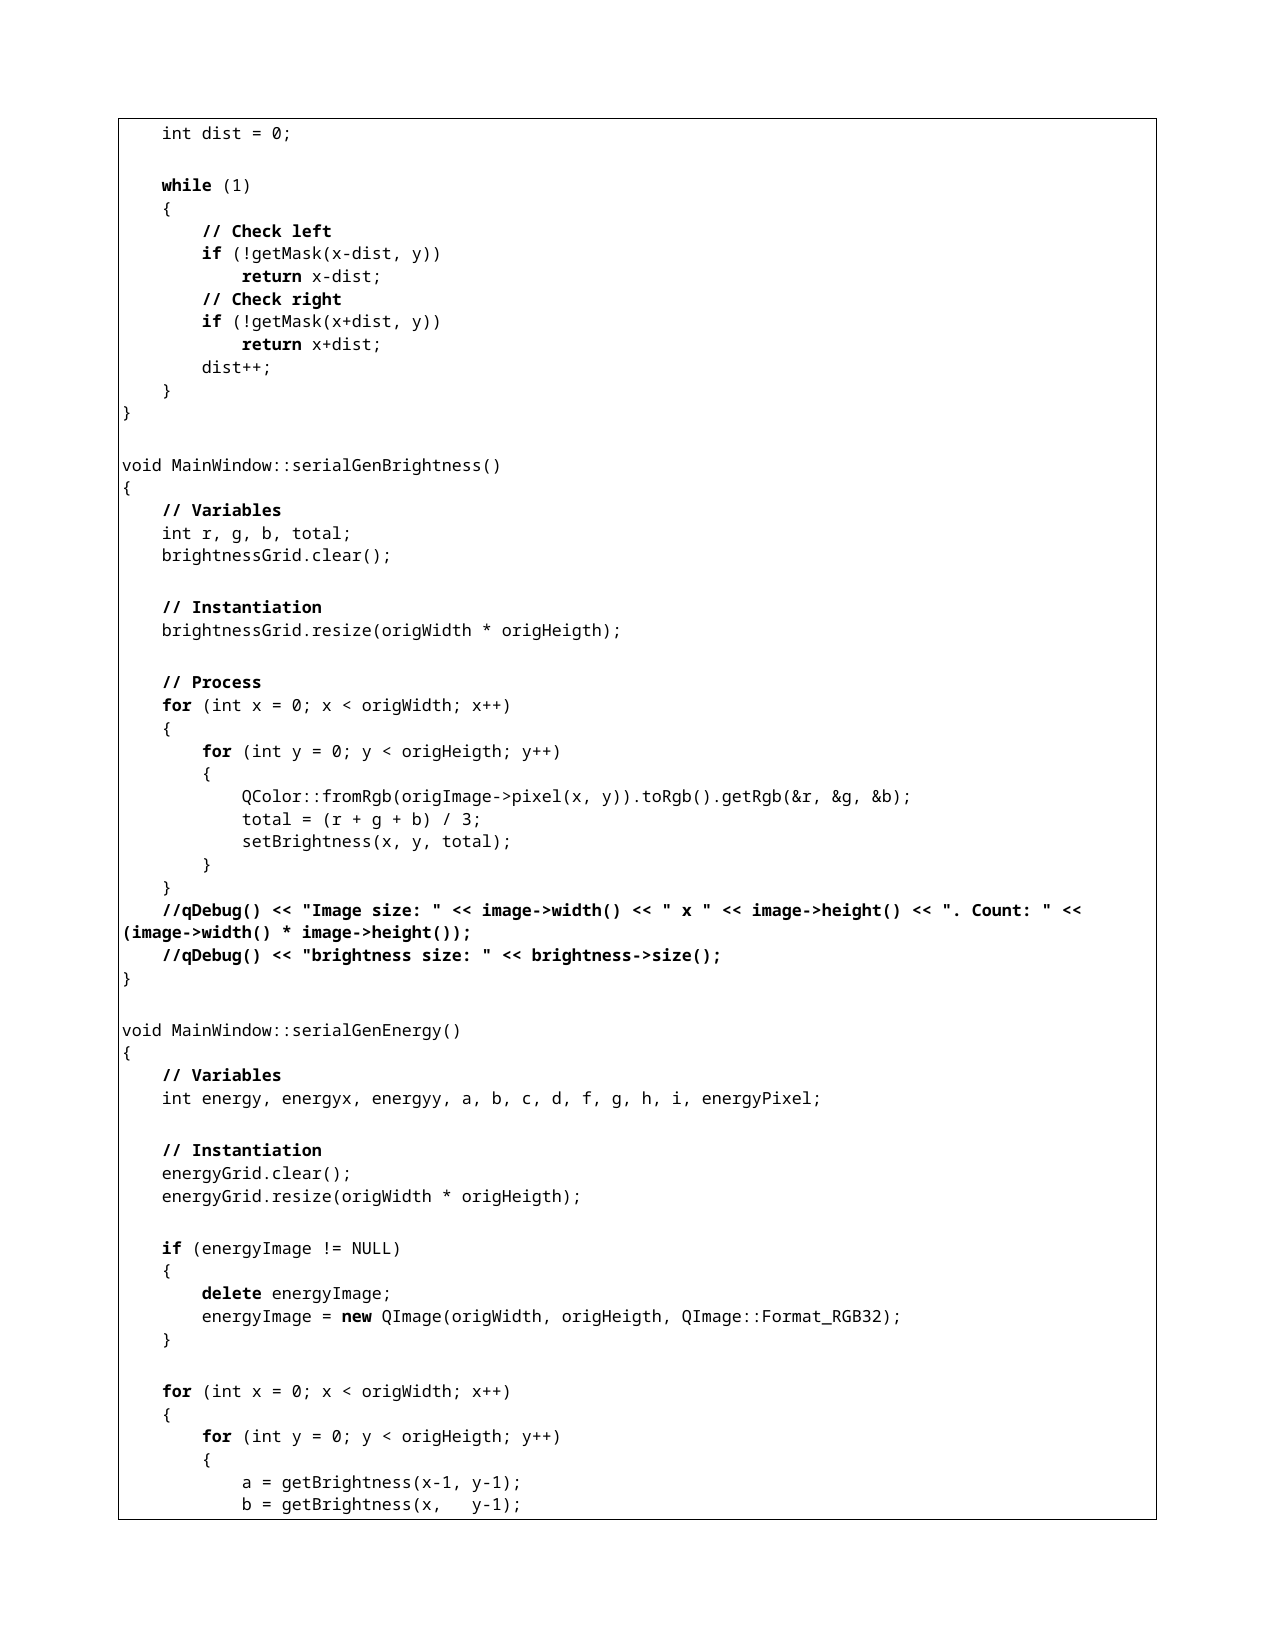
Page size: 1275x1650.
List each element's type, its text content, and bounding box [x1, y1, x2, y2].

text } [119, 375, 1156, 397]
text int r, g, b, total; [119, 518, 1156, 540]
text // Instantiation [119, 1135, 1156, 1158]
text // Variables [119, 495, 1156, 518]
text dist++; [119, 352, 1156, 375]
text setBrightness(x, y, total); [119, 826, 1156, 849]
text total = (r + g + b) / 3; [119, 804, 1156, 826]
text b = getBrightness(x, y-1); [119, 1489, 1156, 1519]
text } [119, 849, 1156, 872]
text for (int x = 0; x < origWidth; x++) [119, 690, 1156, 713]
text energyGrid.resize(origWidth * origHeigth); [119, 1181, 1156, 1207]
text brightnessGrid.clear(); [119, 540, 1156, 567]
text { [119, 1444, 1156, 1467]
text { [119, 193, 1156, 216]
text void MainWindow::serialGenEnergy() [119, 1015, 1156, 1038]
text { [119, 1398, 1156, 1421]
text // Instantiation [119, 593, 1156, 615]
text // Check right [119, 284, 1156, 307]
text int energy, energyx, energyy, a, b, c, d, f, g, h, i, energyPixel; [119, 1083, 1156, 1109]
text { [119, 472, 1156, 495]
text } [119, 397, 1156, 424]
text //qDebug() << "brightness size: " << brightness->size(); [119, 940, 1156, 963]
text // Variables [119, 1060, 1156, 1083]
text for (int x = 0; x < origWidth; x++) [119, 1376, 1156, 1398]
text return x-dist; [119, 261, 1156, 284]
text QColor::fromRgb(origImage->pixel(x, y)).toRgb().getRgb(&r, &g, &b); [119, 781, 1156, 804]
text if (!getMask(x-dist, y)) [119, 238, 1156, 261]
text } [119, 872, 1156, 894]
text } [119, 1324, 1156, 1350]
text { [119, 713, 1156, 736]
text energyImage = new QImage(origWidth, origHeigth, QImage::Format_RGB32); [119, 1301, 1156, 1324]
text a = getBrightness(x-1, y-1); [119, 1467, 1156, 1489]
text // Check left [119, 216, 1156, 238]
text while (1) [119, 170, 1156, 193]
text if (energyImage != NULL) [119, 1233, 1156, 1256]
text { [119, 1038, 1156, 1060]
text // Process [119, 667, 1156, 690]
text delete energyImage; [119, 1278, 1156, 1301]
text brightnessGrid.resize(origWidth * origHeigth); [119, 615, 1156, 642]
text energyGrid.clear(); [119, 1158, 1156, 1181]
text { [119, 758, 1156, 781]
text void MainWindow::serialGenBrightness() [119, 449, 1156, 472]
text return x+dist; [119, 329, 1156, 352]
text //qDebug() << "Image size: " << image->width() << " x " << image->height() << ". Count: " << (image->width() * image->height()); [119, 894, 1156, 940]
text } [119, 963, 1156, 989]
text for (int y = 0; y < origHeigth; y++) [119, 736, 1156, 758]
text int dist = 0; [119, 119, 1156, 144]
text if (!getMask(x+dist, y)) [119, 307, 1156, 329]
text { [119, 1256, 1156, 1278]
text for (int y = 0; y < origHeigth; y++) [119, 1421, 1156, 1444]
